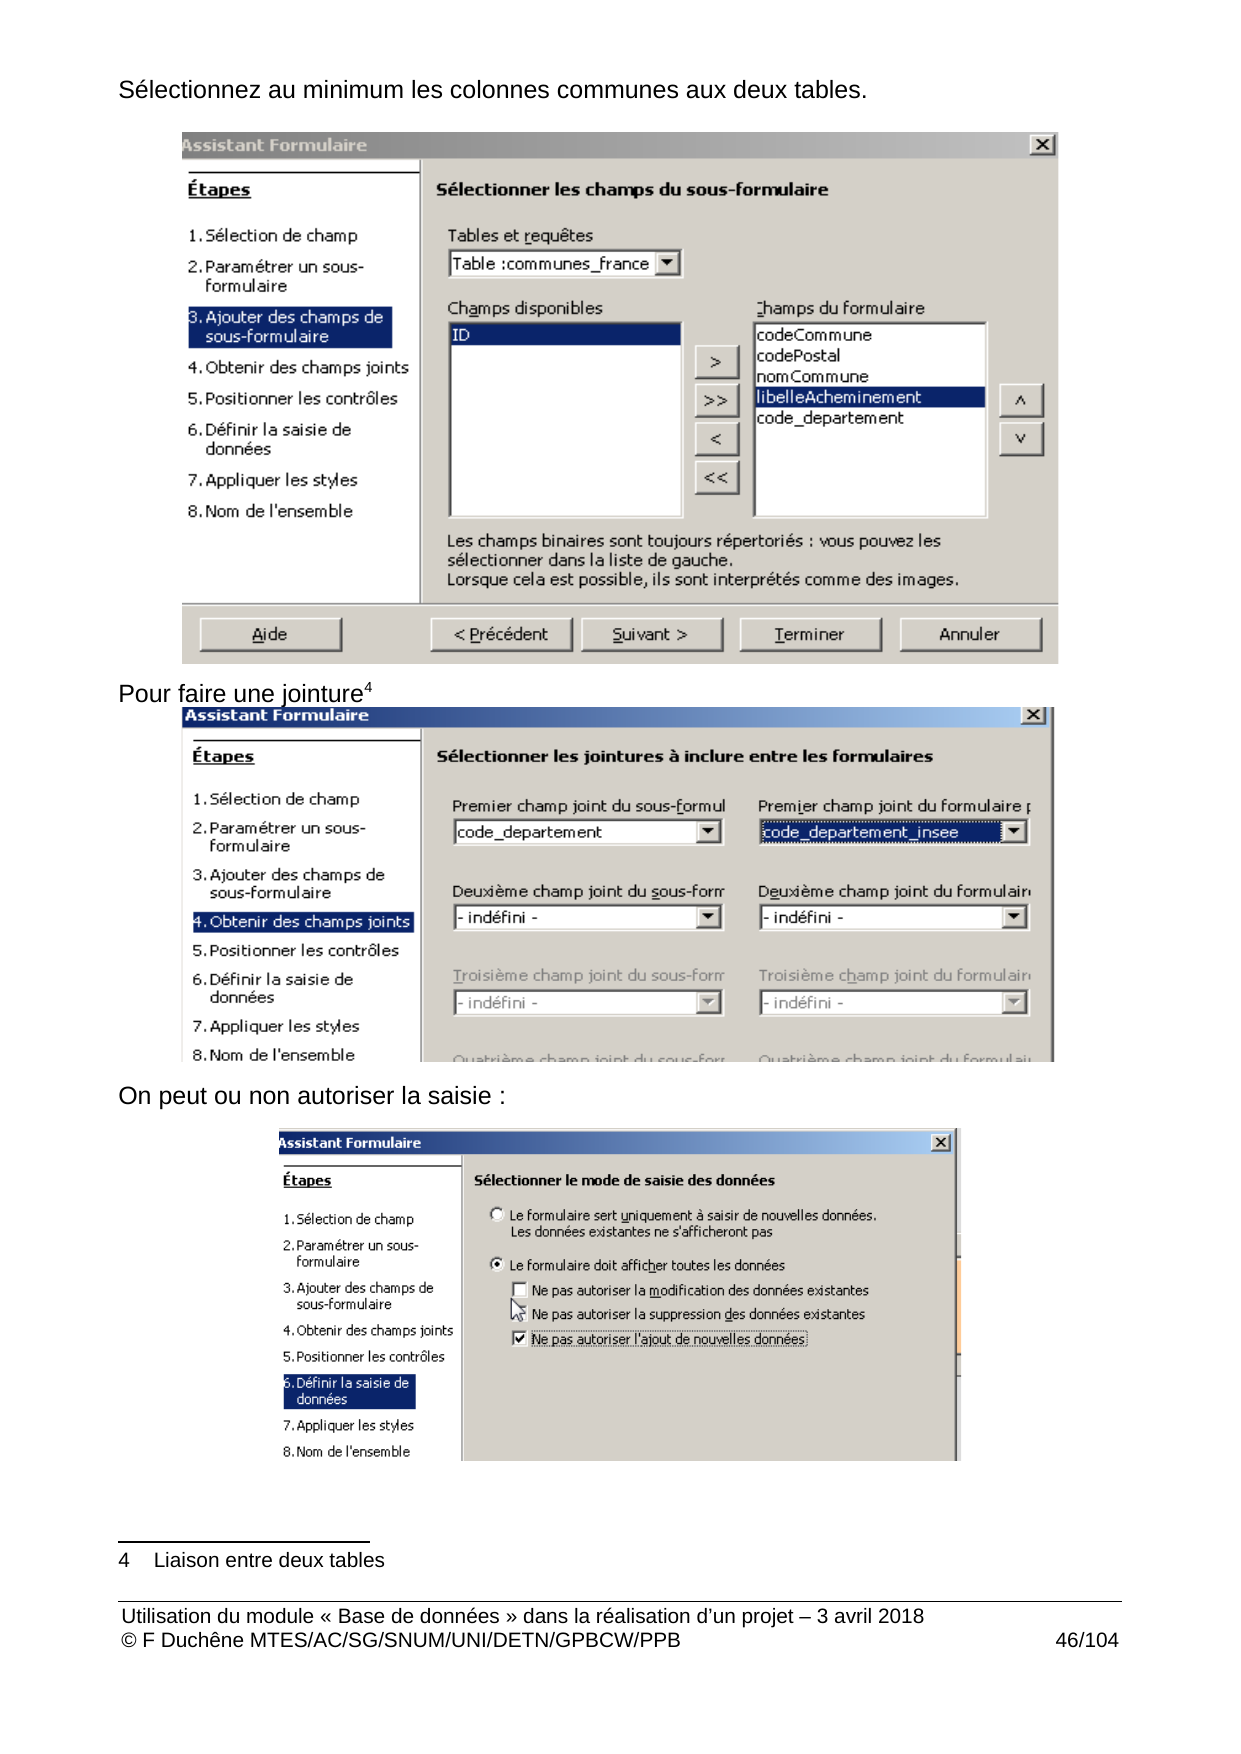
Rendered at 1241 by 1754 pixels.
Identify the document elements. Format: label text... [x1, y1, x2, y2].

text Liaison entre deux tables [118, 1548, 1122, 1572]
text On peut ou non autoriser la saisie : [118, 1081, 1122, 1110]
text Pour faire une jointure [118, 679, 1122, 707]
text Sélectionnez au minimum les colonnes communes aux deux tables. [118, 75, 1122, 104]
